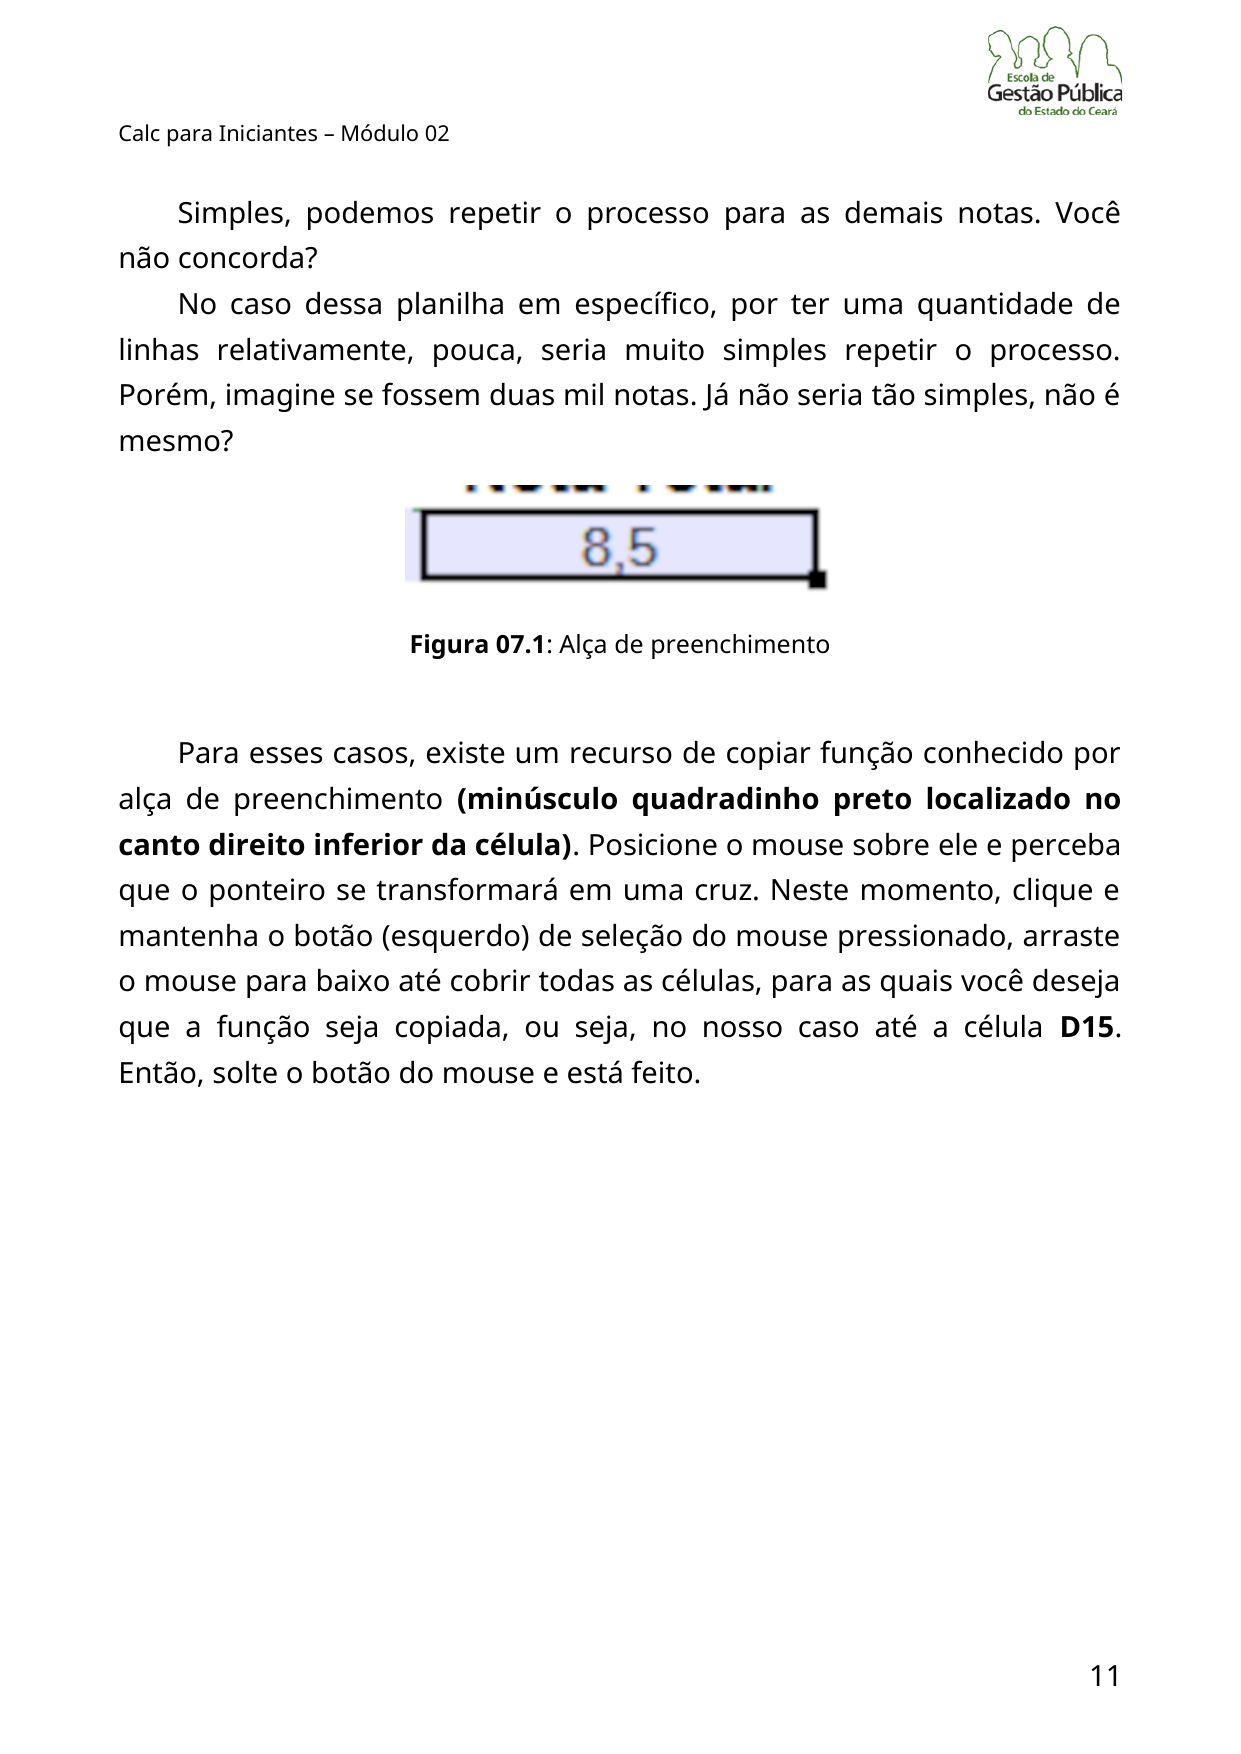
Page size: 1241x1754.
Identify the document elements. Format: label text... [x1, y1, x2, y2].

picture [118, 26, 1123, 115]
text Simples, podemos repetir o processo para as demais notas. Você não concorda? [118, 192, 1122, 277]
text No caso dessa planilha em específico, por ter uma quantidade de linhas relativamente, pouca, seria muito simples repetir o processo. Porém, imagine se fossem duas mil notas. Já não seria tão simples, não é mesmo? [118, 283, 1122, 460]
text Para esses casos, existe um recurso de copiar função conhecido por alça de preenchimento (minúsculo quadradinho preto localizado no canto direito inferior da célula). Posicione o mouse sobre ele e perceba que o ponteiro se transformará em uma cruz. Neste momento, clique e mantenha o botão (esquerdo) de seleção do mouse pressionado, arraste o mouse para baixo até cobrir todas as células, para as quais você deseja que a função seja copiada, ou seja, no nosso caso até a célula D15. Então, solte o botão do mouse e está feito. [118, 733, 1122, 1092]
picture [405, 485, 835, 609]
text Figura 07.1: Alça de preenchimento [405, 609, 834, 661]
